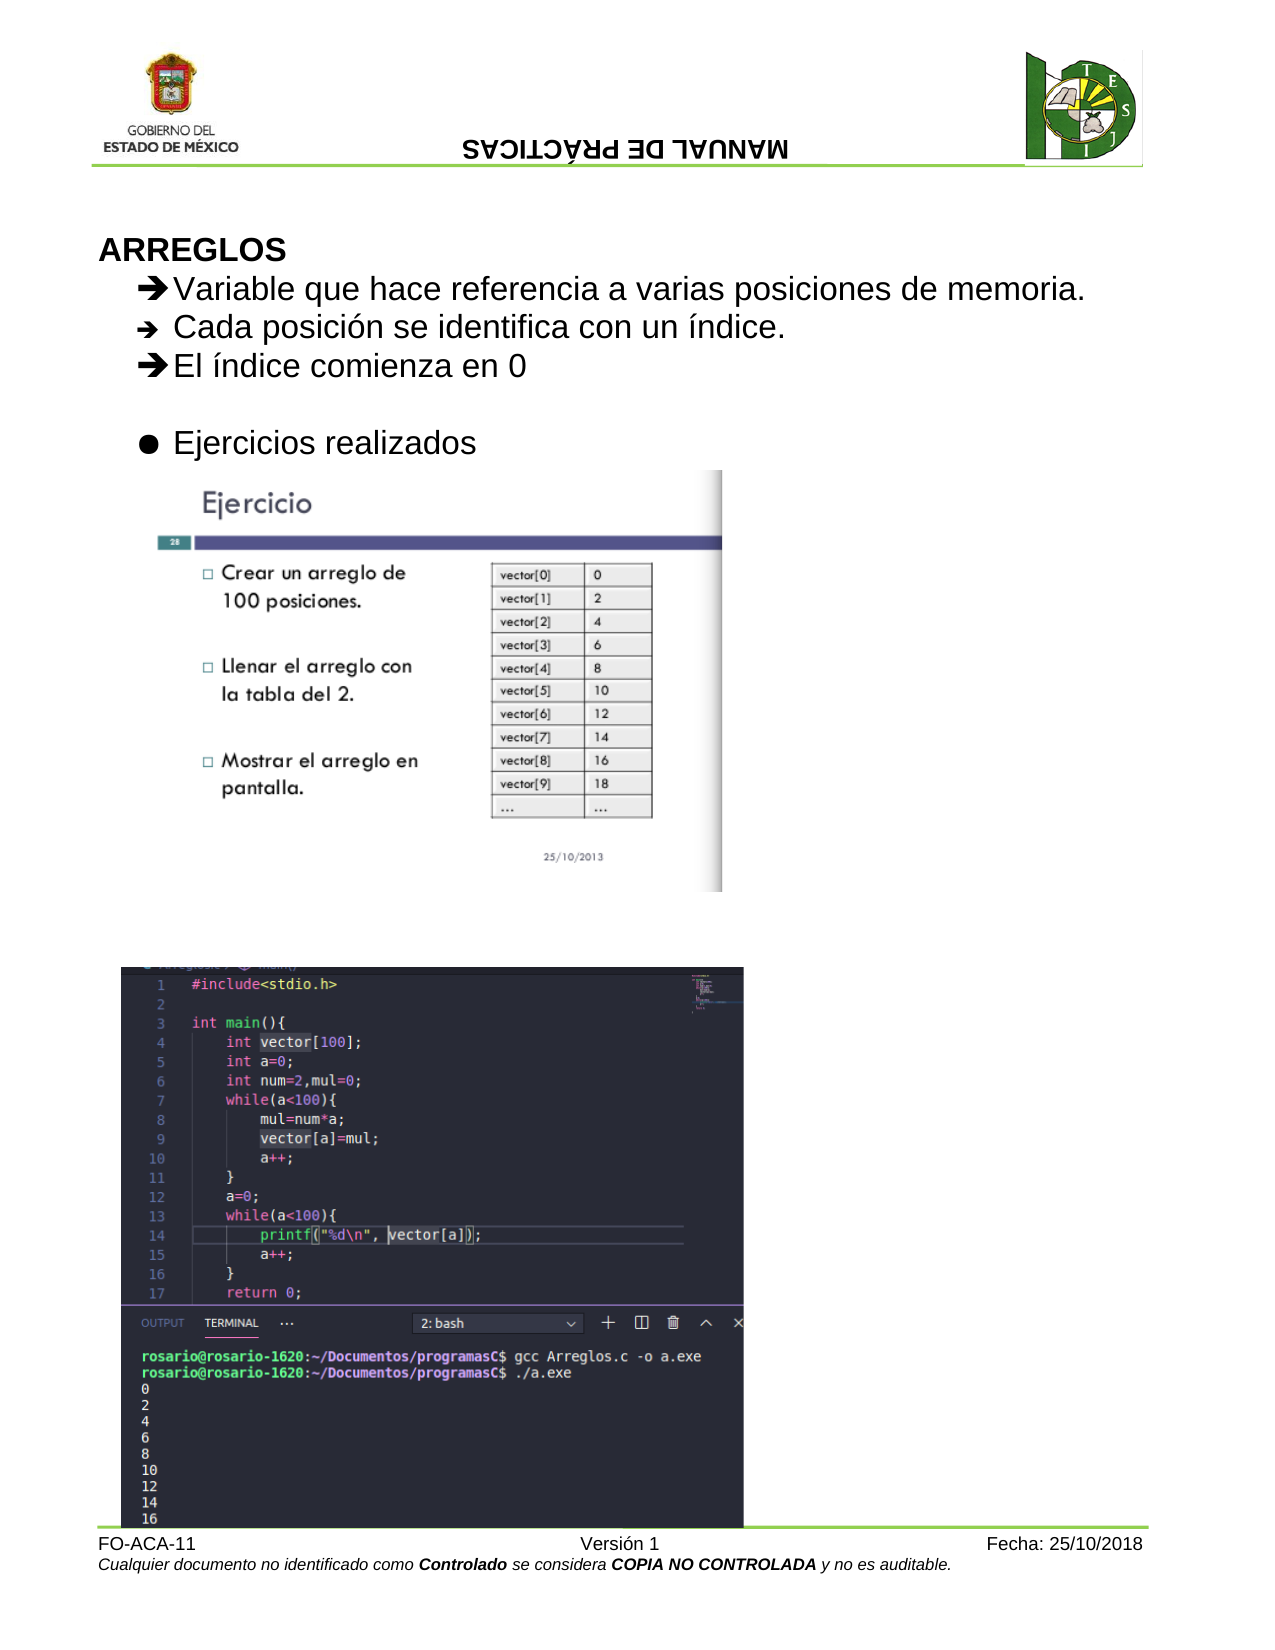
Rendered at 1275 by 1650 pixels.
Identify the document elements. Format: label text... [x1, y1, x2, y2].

picture [690, 967, 744, 1528]
list El índice comienza en 0 [135, 346, 1183, 384]
text ARREGLOS [98, 230, 1183, 269]
picture [1024, 50, 1143, 166]
picture [95, 42, 241, 161]
list Variable que hace referencia a varias posiciones de memoria. [135, 269, 1183, 307]
list Cada posición se identifica con un índice. [135, 307, 1183, 346]
list Ejercicios realizados [135, 423, 1183, 461]
picture [121, 470, 439, 892]
